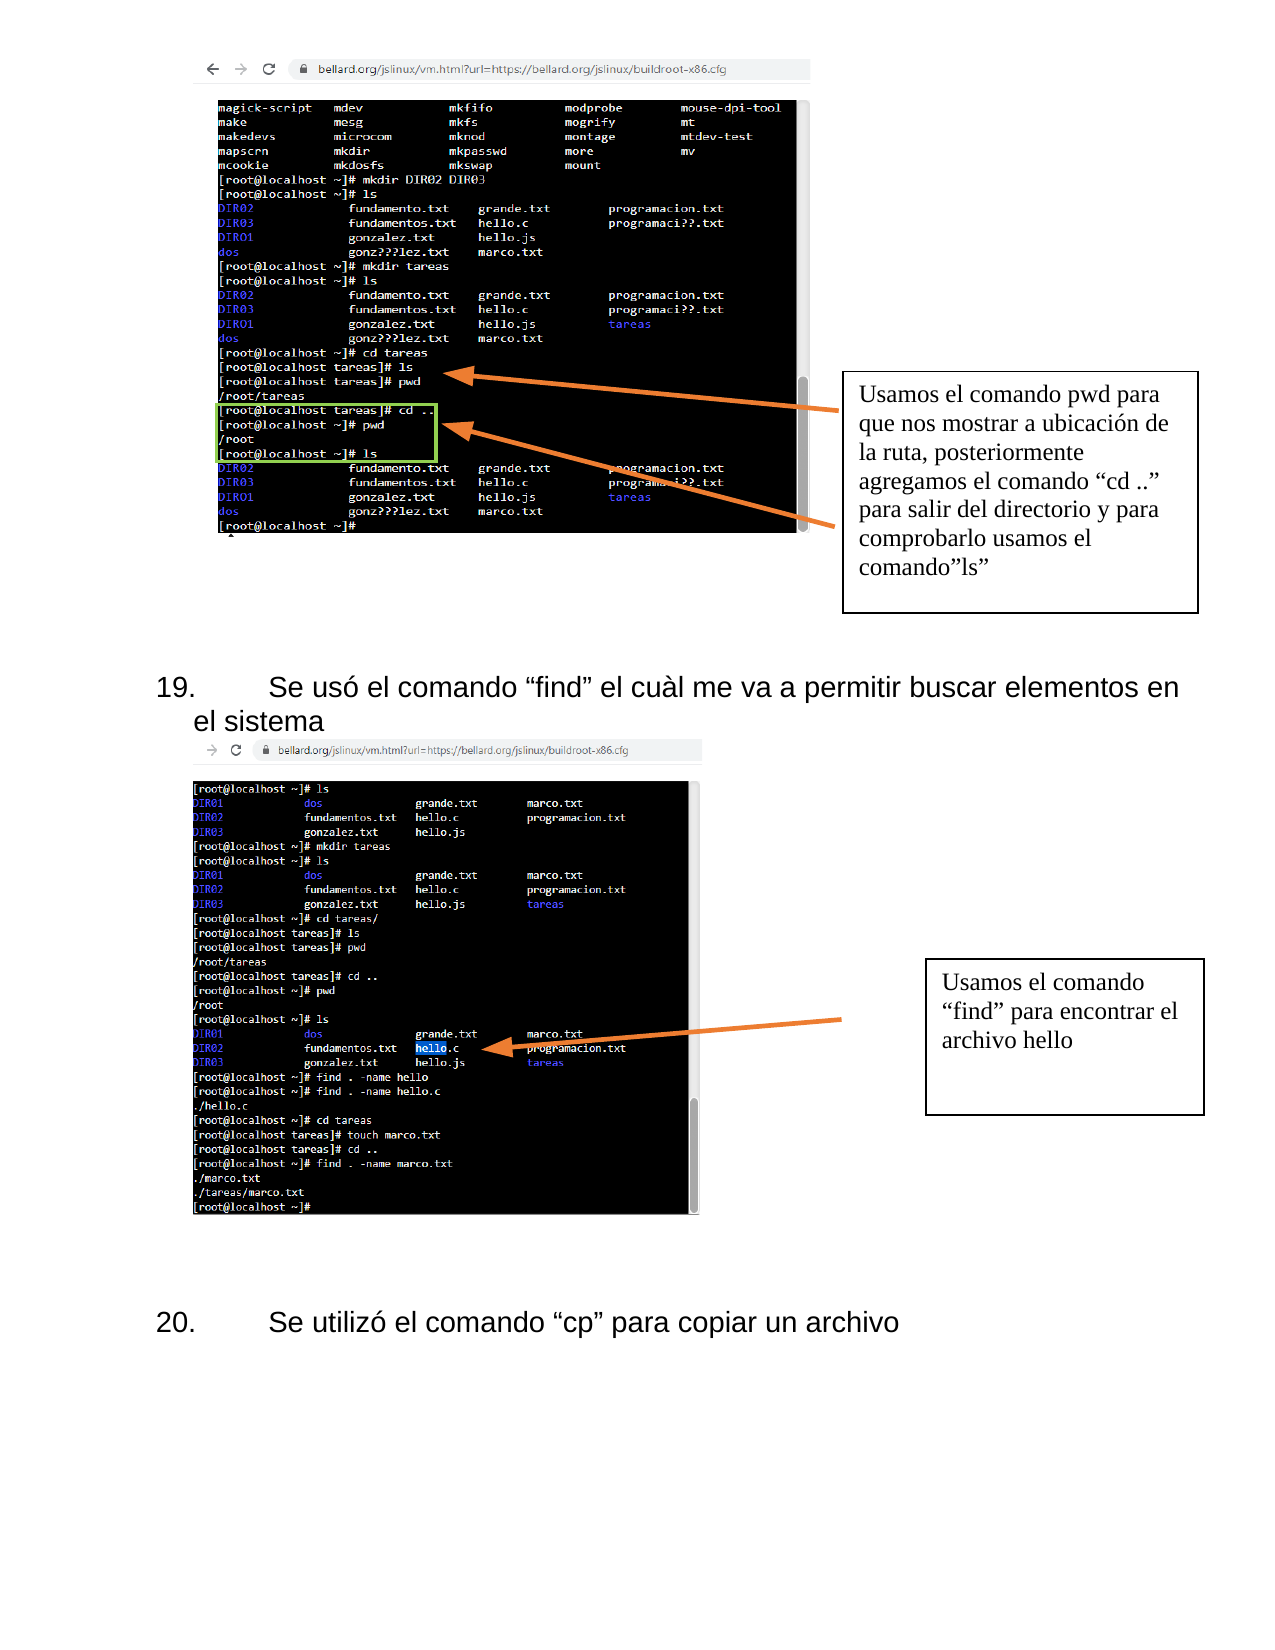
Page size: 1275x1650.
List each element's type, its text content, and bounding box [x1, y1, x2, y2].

list Se usó el comando “find” el cuàl me va a permitir buscar elementos en el sistema [156, 670, 1205, 737]
list Se utilizó el comando “cp” para copiar un archivo [156, 1305, 1205, 1339]
text Usamos el comando pwd para que nos mostrar a ubicación de la ruta, posteriormente agregamos el comando “cd ..” para salir del directorio y para comprobarlo usamos el comando”ls” [858, 379, 1182, 581]
text Usamos el comando “find” para encontrar el archivo hello [942, 967, 1188, 1053]
